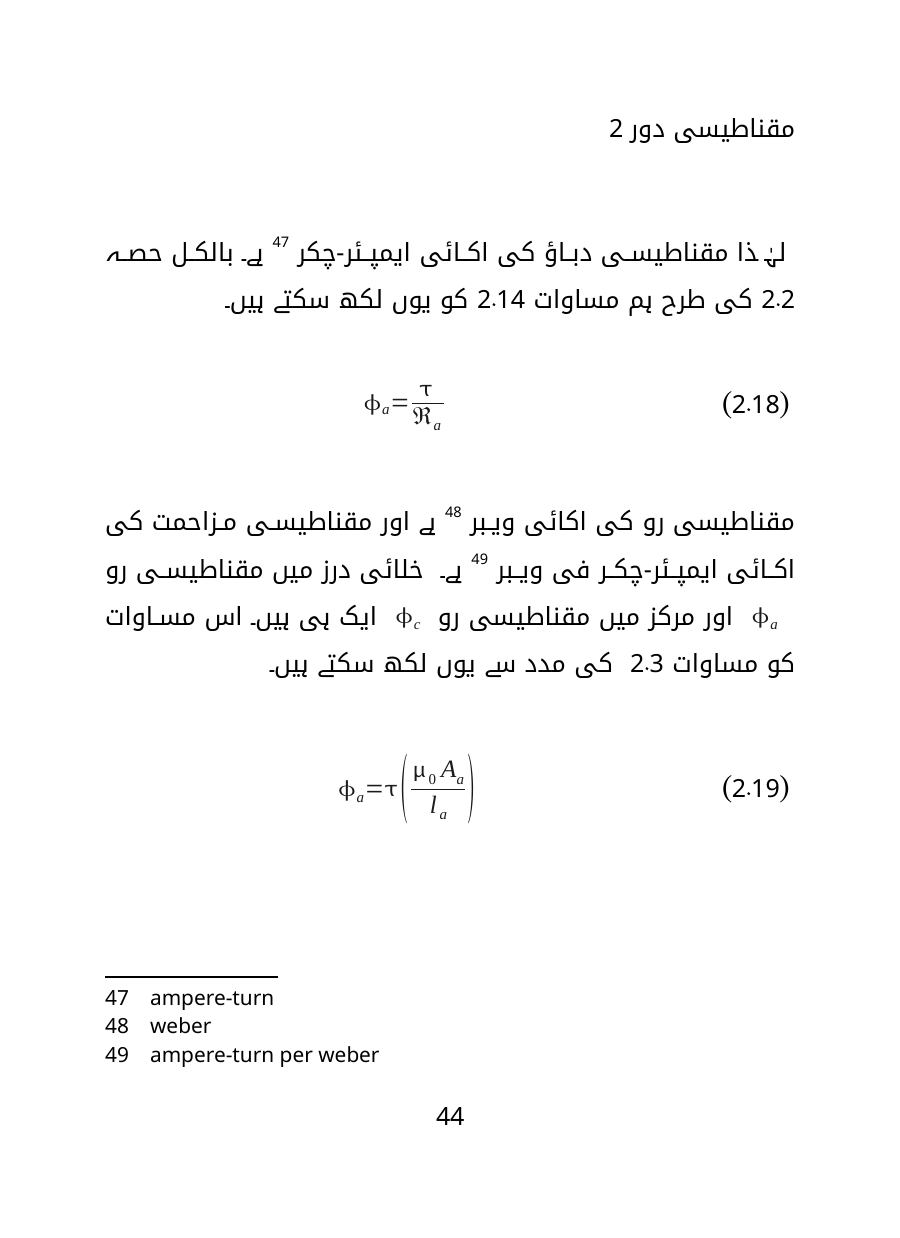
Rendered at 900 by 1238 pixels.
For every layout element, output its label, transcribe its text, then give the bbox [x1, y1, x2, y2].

table_header (2.19) [700, 747, 795, 844]
text ampere-turn [105, 983, 795, 1012]
text لہٰذا مقناطیسی دباؤ کی اکائی ایمپئر-چکر ہے۔ بالکل حصہ 2.2 کی طرح ہم مساوات 2.14 کو یوں لکھ سکتے ہیں۔ [105, 229, 795, 324]
text weber [105, 1012, 795, 1040]
table_header [105, 747, 700, 844]
text ampere-turn per weber [105, 1040, 795, 1068]
table_header (2.18) [694, 370, 795, 452]
table_header [105, 370, 694, 452]
text مقناطیسی رو کی اکائی ویبر ہے اور مقناطیسی مزاحمت کی اکائی ایمپئر-چکر فی ویبر ہے۔ خلائی درز میں مقناطیسی رواور مرکز میں مقناطیسی روایک ہی ہیں۔ اس مساوات کو مساوات 2.3 کی مدد سے یوں لکھ سکتے ہیں۔ [105, 498, 795, 688]
